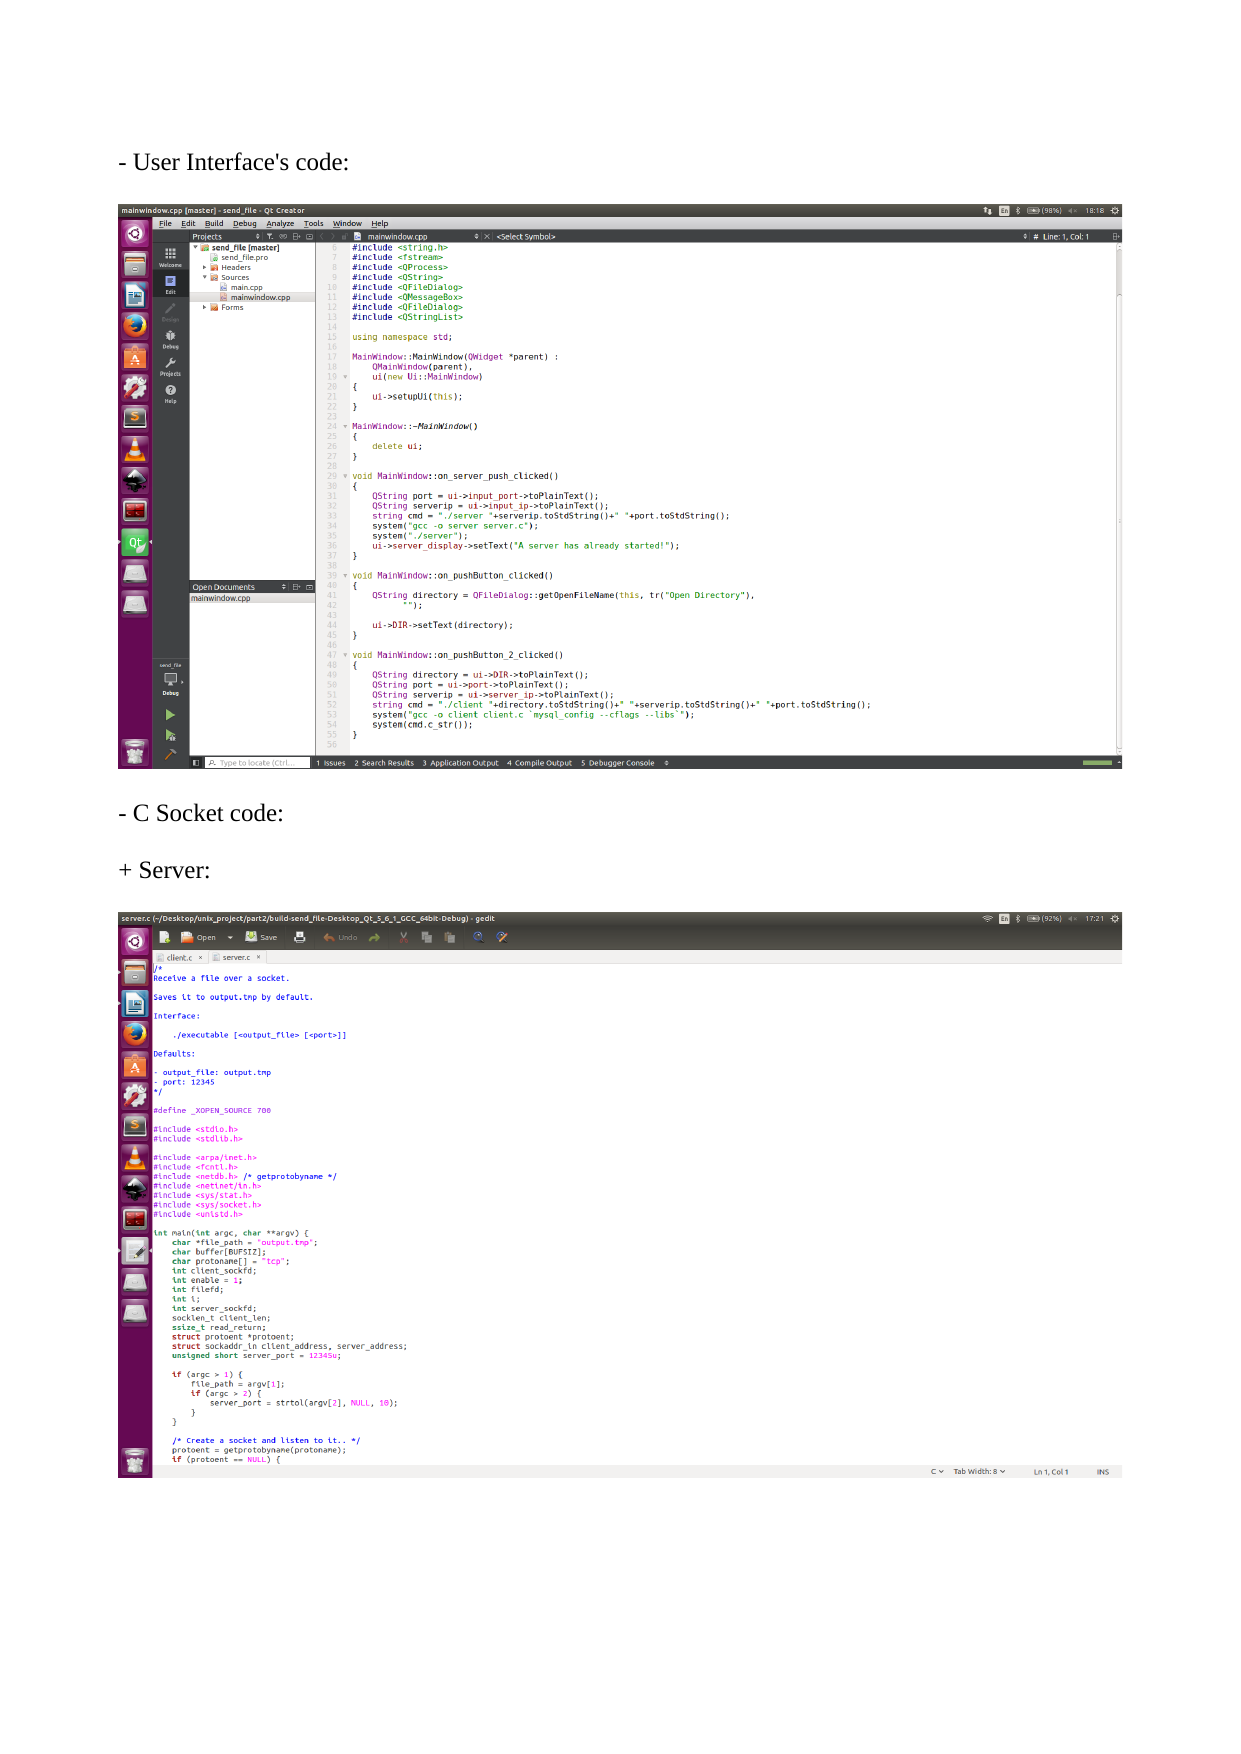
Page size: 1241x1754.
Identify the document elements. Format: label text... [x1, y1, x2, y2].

picture [118, 912, 1123, 1478]
text - C Socket code: [118, 798, 1122, 827]
text - User Interface's code: [118, 147, 1122, 176]
picture [118, 204, 1123, 769]
text + Server: [118, 855, 1122, 884]
